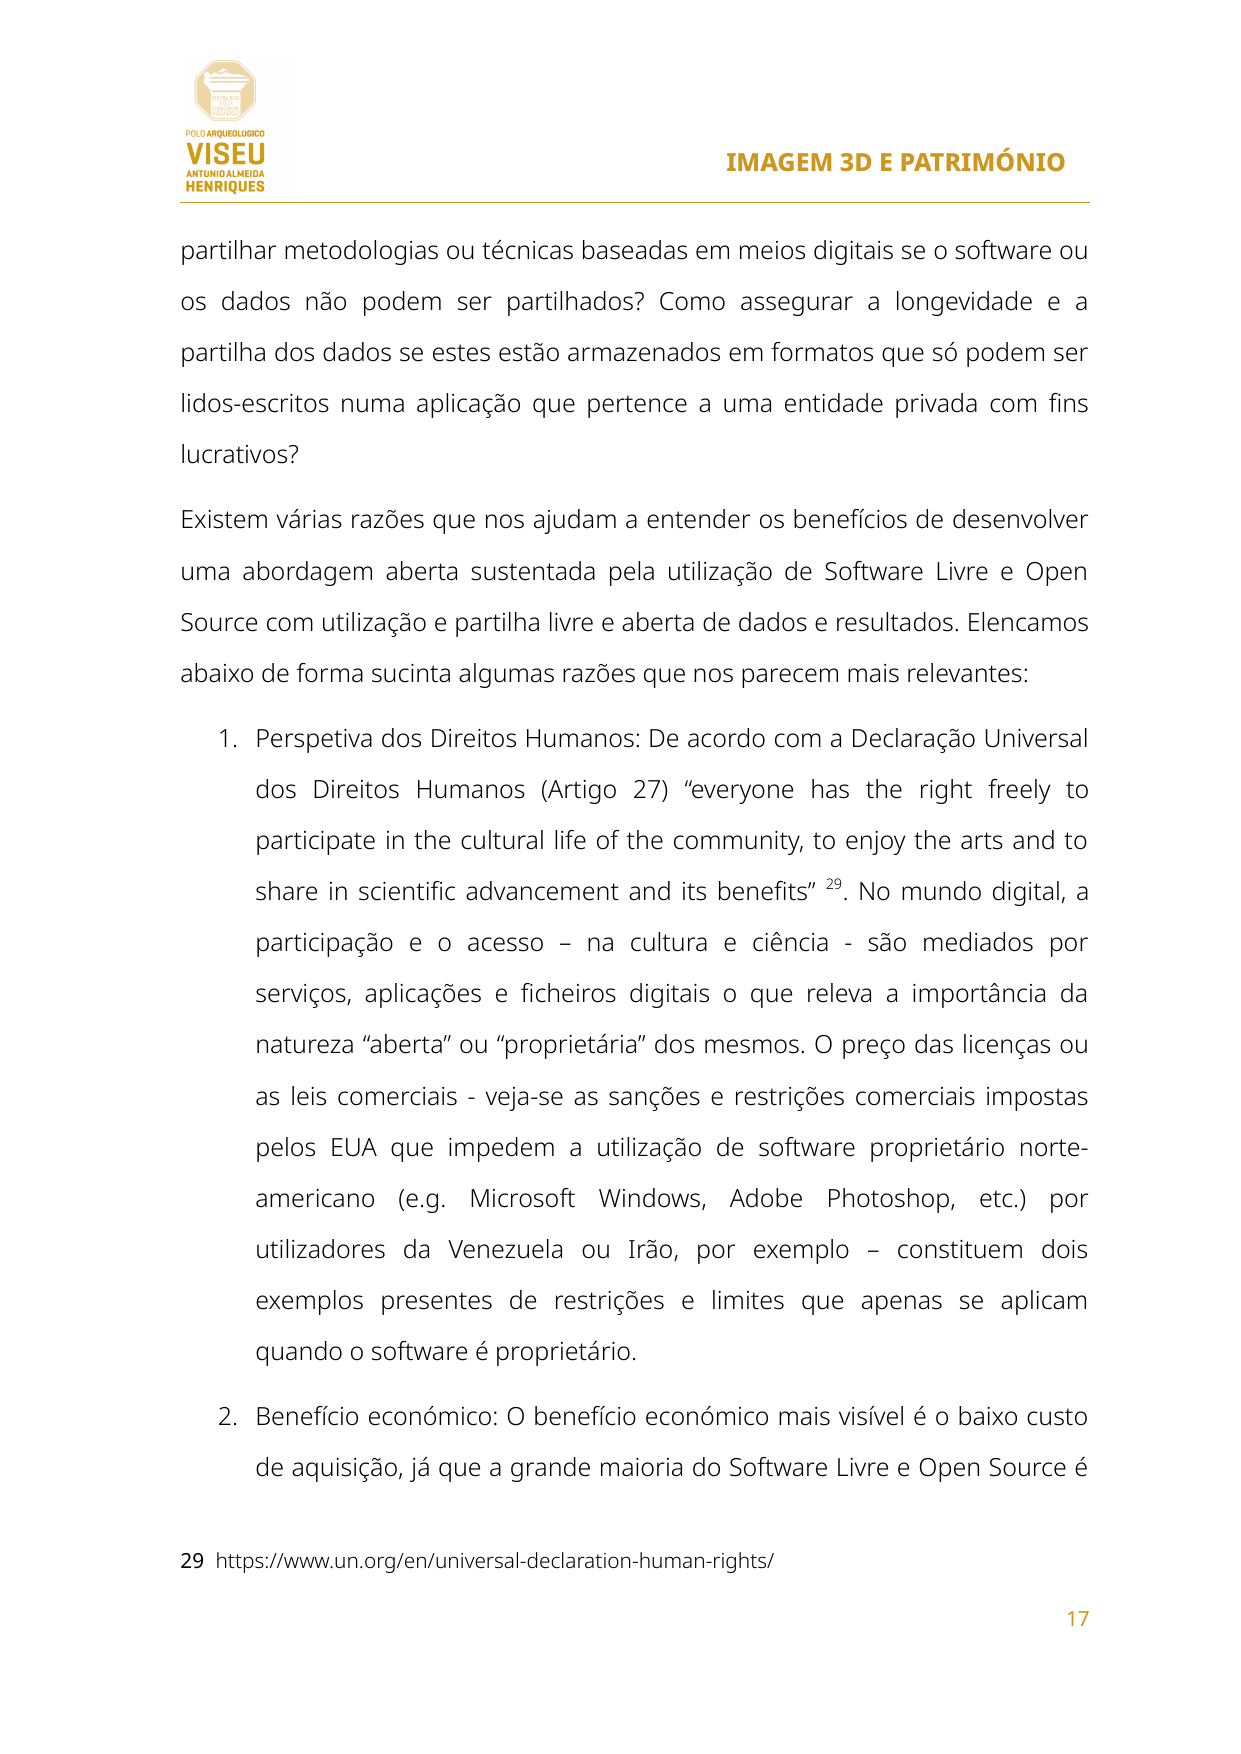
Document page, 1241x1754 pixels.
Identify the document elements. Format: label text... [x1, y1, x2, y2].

picture [183, 52, 299, 201]
list https://www.un.org/en/universal-declaration-human-rights/ [180, 1547, 1090, 1575]
list Benefício económico: O benefício económico mais visível é o baixo custo de aquisição, já que a grande maioria do Software Livre e Open Source é [218, 1399, 1090, 1484]
list Perspetiva dos Direitos Humanos: De acordo com a Declaração Universal dos Direitos Humanos (Artigo 27) “everyone has the right freely to participate in the cultural life of the community, to enjoy the arts and to share in scientific advancement and its benefits” . No mundo digital, a participação e o acesso – na cultura e ciência - são mediados por serviços, aplicações e ficheiros digitais o que releva a importância da natureza “aberta” ou “proprietária” dos mesmos. O preço das licenças ou as leis comerciais - veja-se as sanções e restrições comerciais impostas pelos EUA que impedem a utilização de software proprietário norte-americano (e.g. Microsoft Windows, Adobe Photoshop, etc.) por utilizadores da Venezuela ou Irão, por exemplo – constituem dois exemplos presentes de restrições e limites que apenas se aplicam quando o software é proprietário. [218, 721, 1090, 1367]
text partilhar metodologias ou técnicas baseadas em meios digitais se o software ou os dados não podem ser partilhados? Como assegurar a longevidade e a partilha dos dados se estes estão armazenados em formatos que só podem ser lidos-escritos numa aplicação que pertence a uma entidade privada com fins lucrativos? [180, 232, 1090, 471]
text Existem várias razões que nos ajudam a entender os benefícios de desenvolver uma abordagem aberta sustentada pela utilização de Software Livre e Open Source com utilização e partilha livre e aberta de dados e resultados. Elencamos abaixo de forma sucinta algumas razões que nos parecem mais relevantes: [180, 502, 1090, 689]
